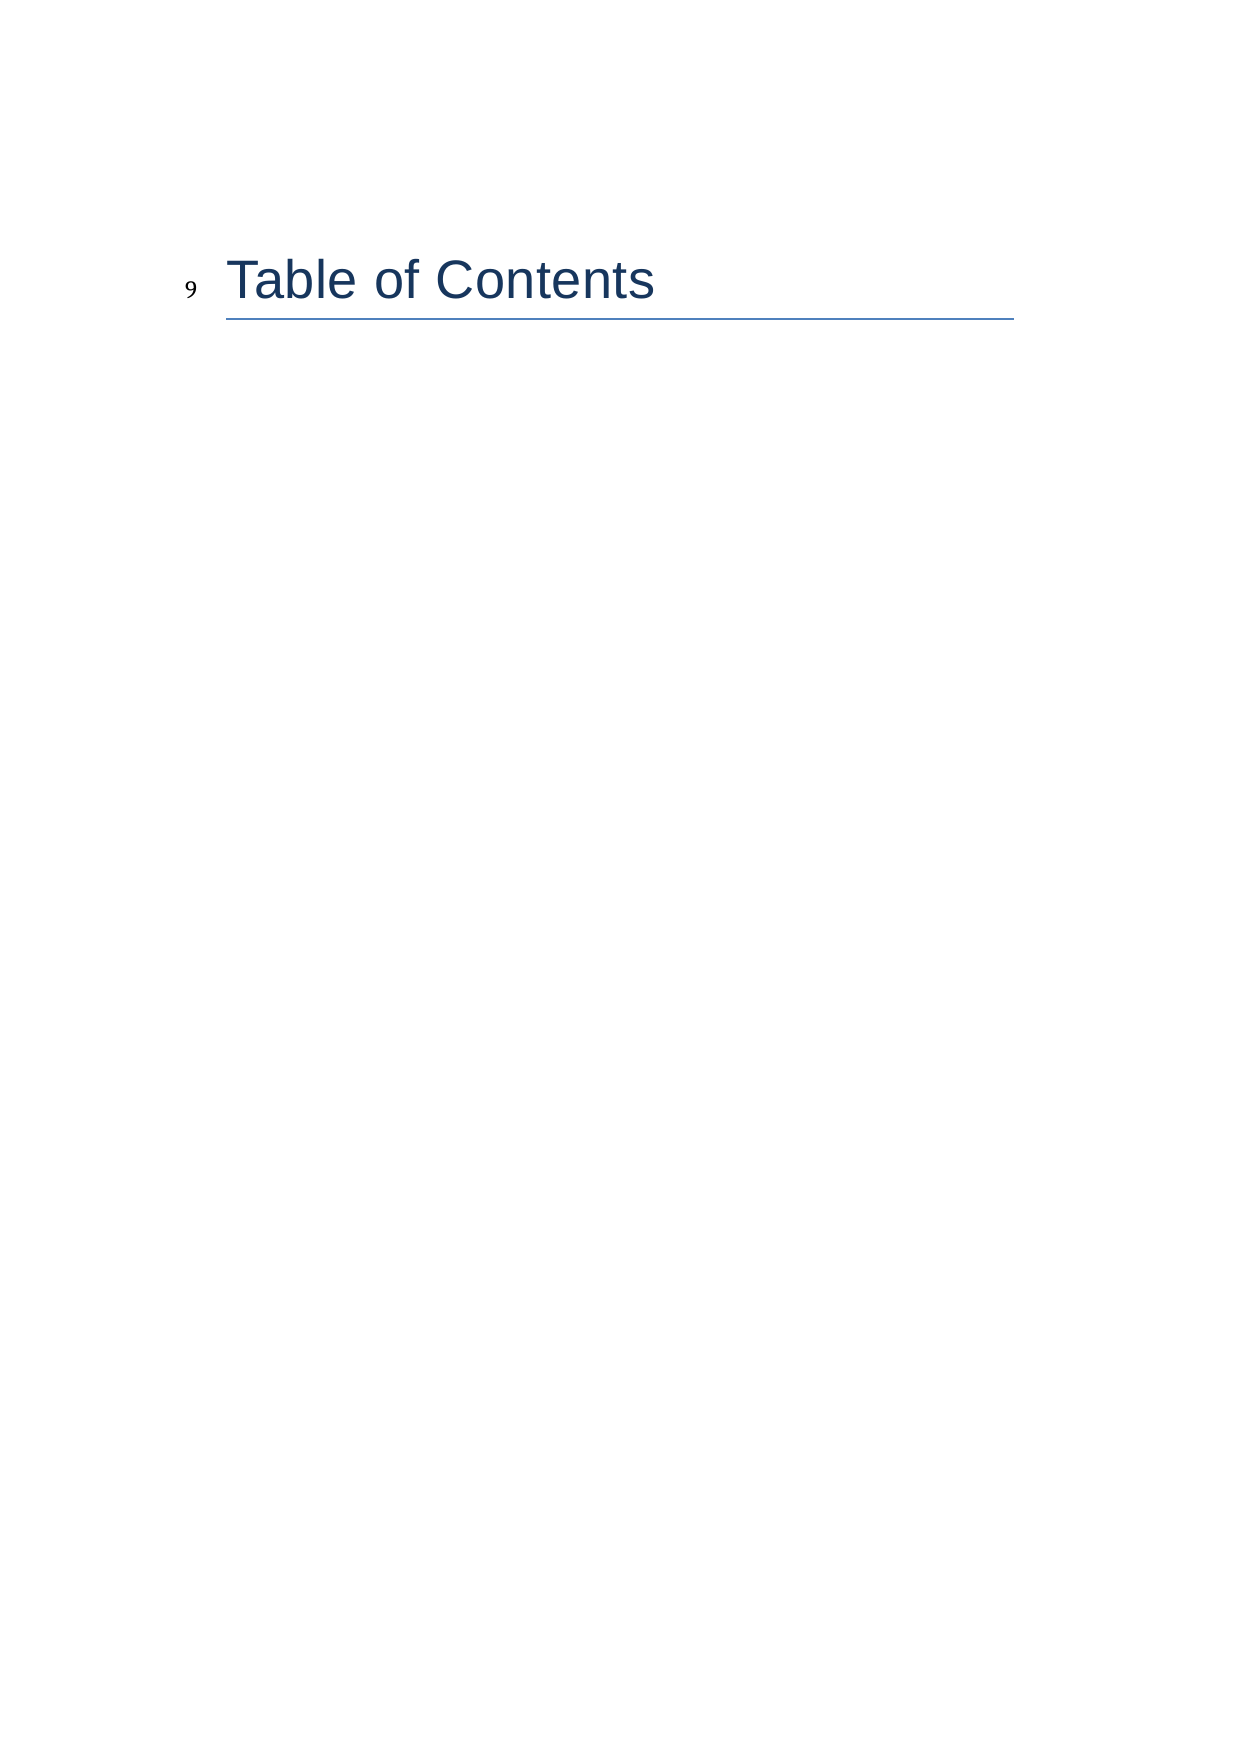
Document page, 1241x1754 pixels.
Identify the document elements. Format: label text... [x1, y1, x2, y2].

title Table of Contents [226, 247, 1014, 318]
